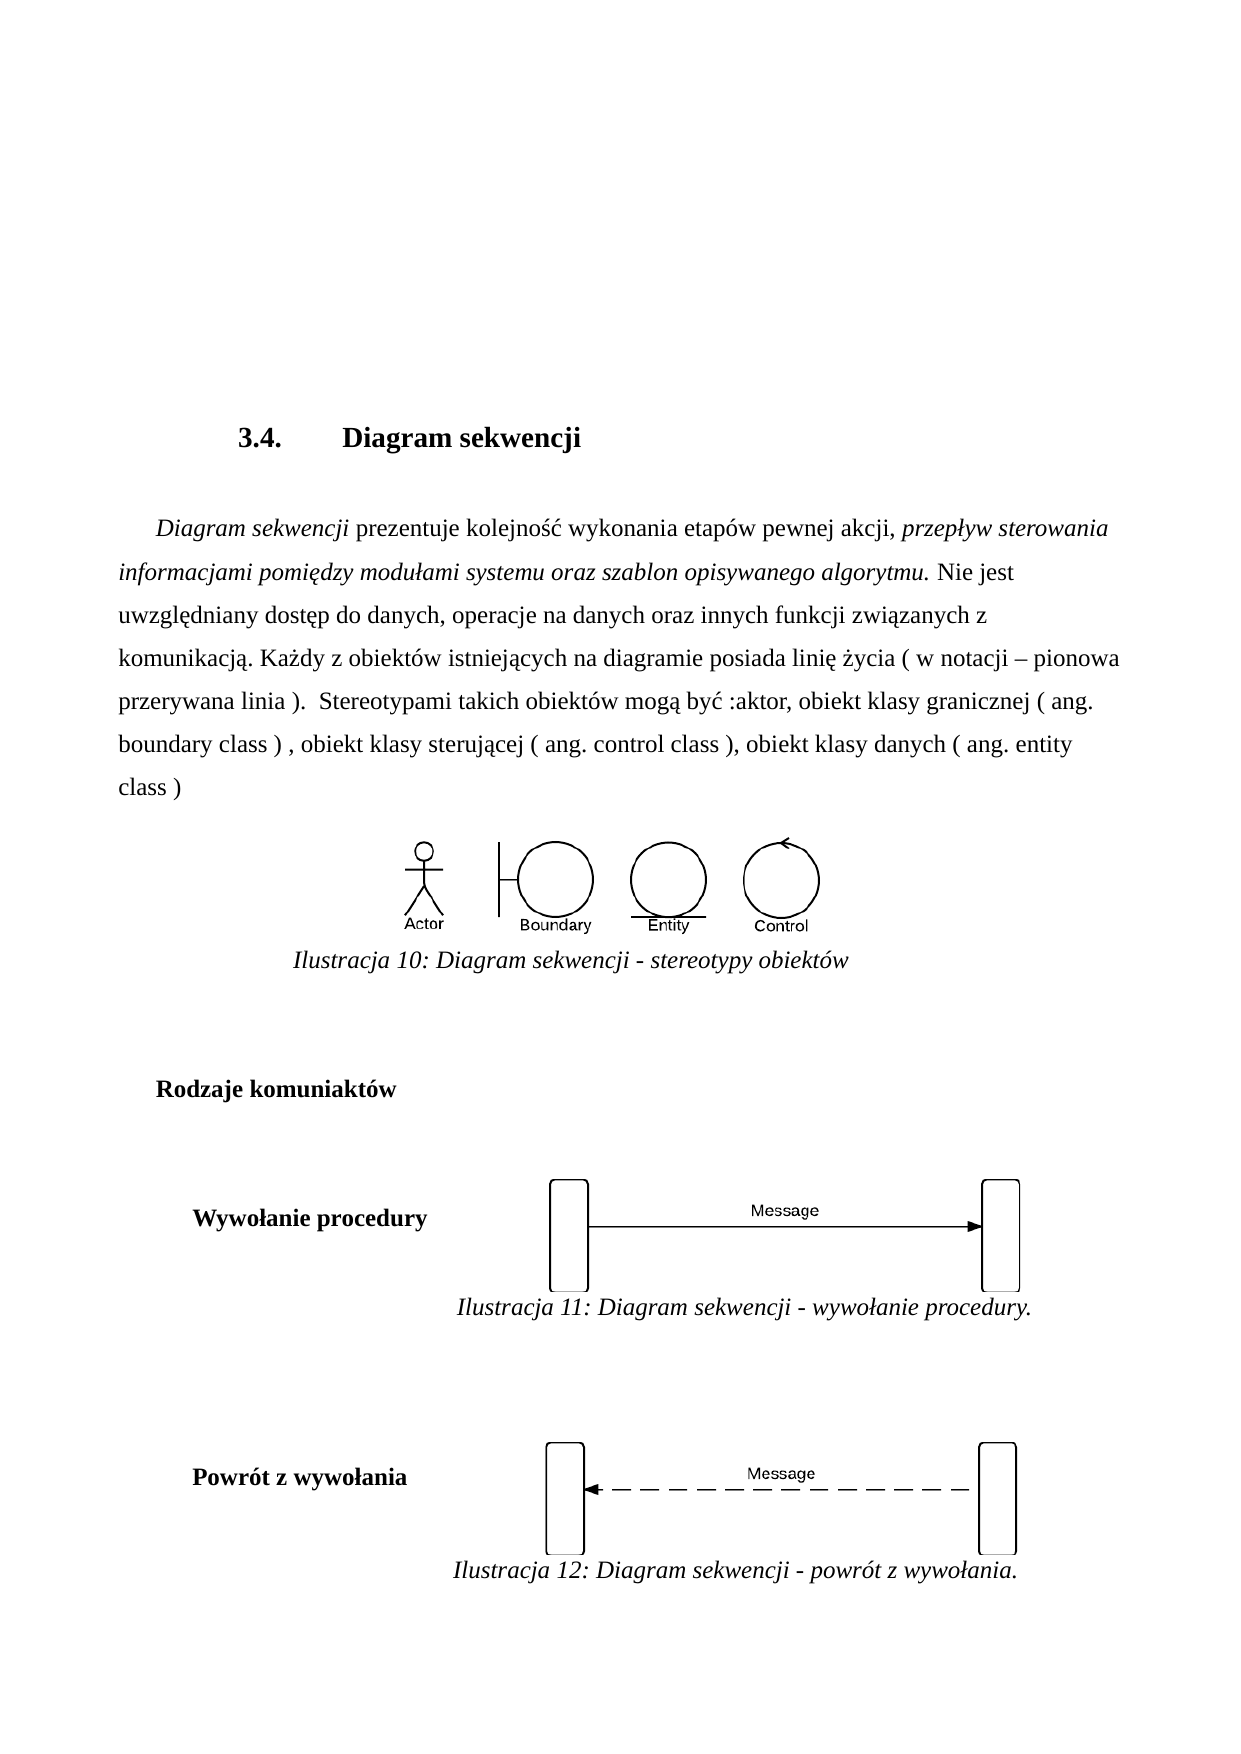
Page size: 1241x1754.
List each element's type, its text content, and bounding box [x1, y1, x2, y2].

text Ilustracja 10: Diagram sekwencji - stereotypy obiektów [293, 945, 947, 973]
text Diagram sekwencji prezentuje kolejność wykonania etapów pewnej akcji, przepływ sterowania informacjami pomiędzy modułami systemu oraz szablon opisywanego algorytmu. Nie jest uwzględniany dostęp do danych, operacje na danych oraz innych funkcji związanych z komunikacją. Każdy z obiektów istniejących na diagramie posiada linię życia ( w notacji – pionowa przerywana linia ). Stereotypami takich obiektów mogą być :aktor, obiekt klasy granicznej ( ang. boundary class ) , obiekt klasy sterującej ( ang. control class ), obiekt klasy danych ( ang. entity class ) [118, 513, 1122, 801]
text Ilustracja 11: Diagram sekwencji - wywołanie procedury. [457, 1292, 1111, 1320]
picture [292, 832, 948, 945]
list Diagram sekwencji [231, 420, 1122, 453]
text Rodzaje komuniaktów [118, 1074, 1122, 1103]
text Wywołanie procedury [118, 1203, 456, 1232]
text Ilustracja 12: Diagram sekwencji - powrót z wywołania. [453, 1555, 1107, 1583]
text [1108, 1462, 1122, 1491]
picture [452, 1442, 1108, 1555]
picture [456, 1179, 1111, 1292]
text Powrót z wywołania [118, 1462, 452, 1491]
